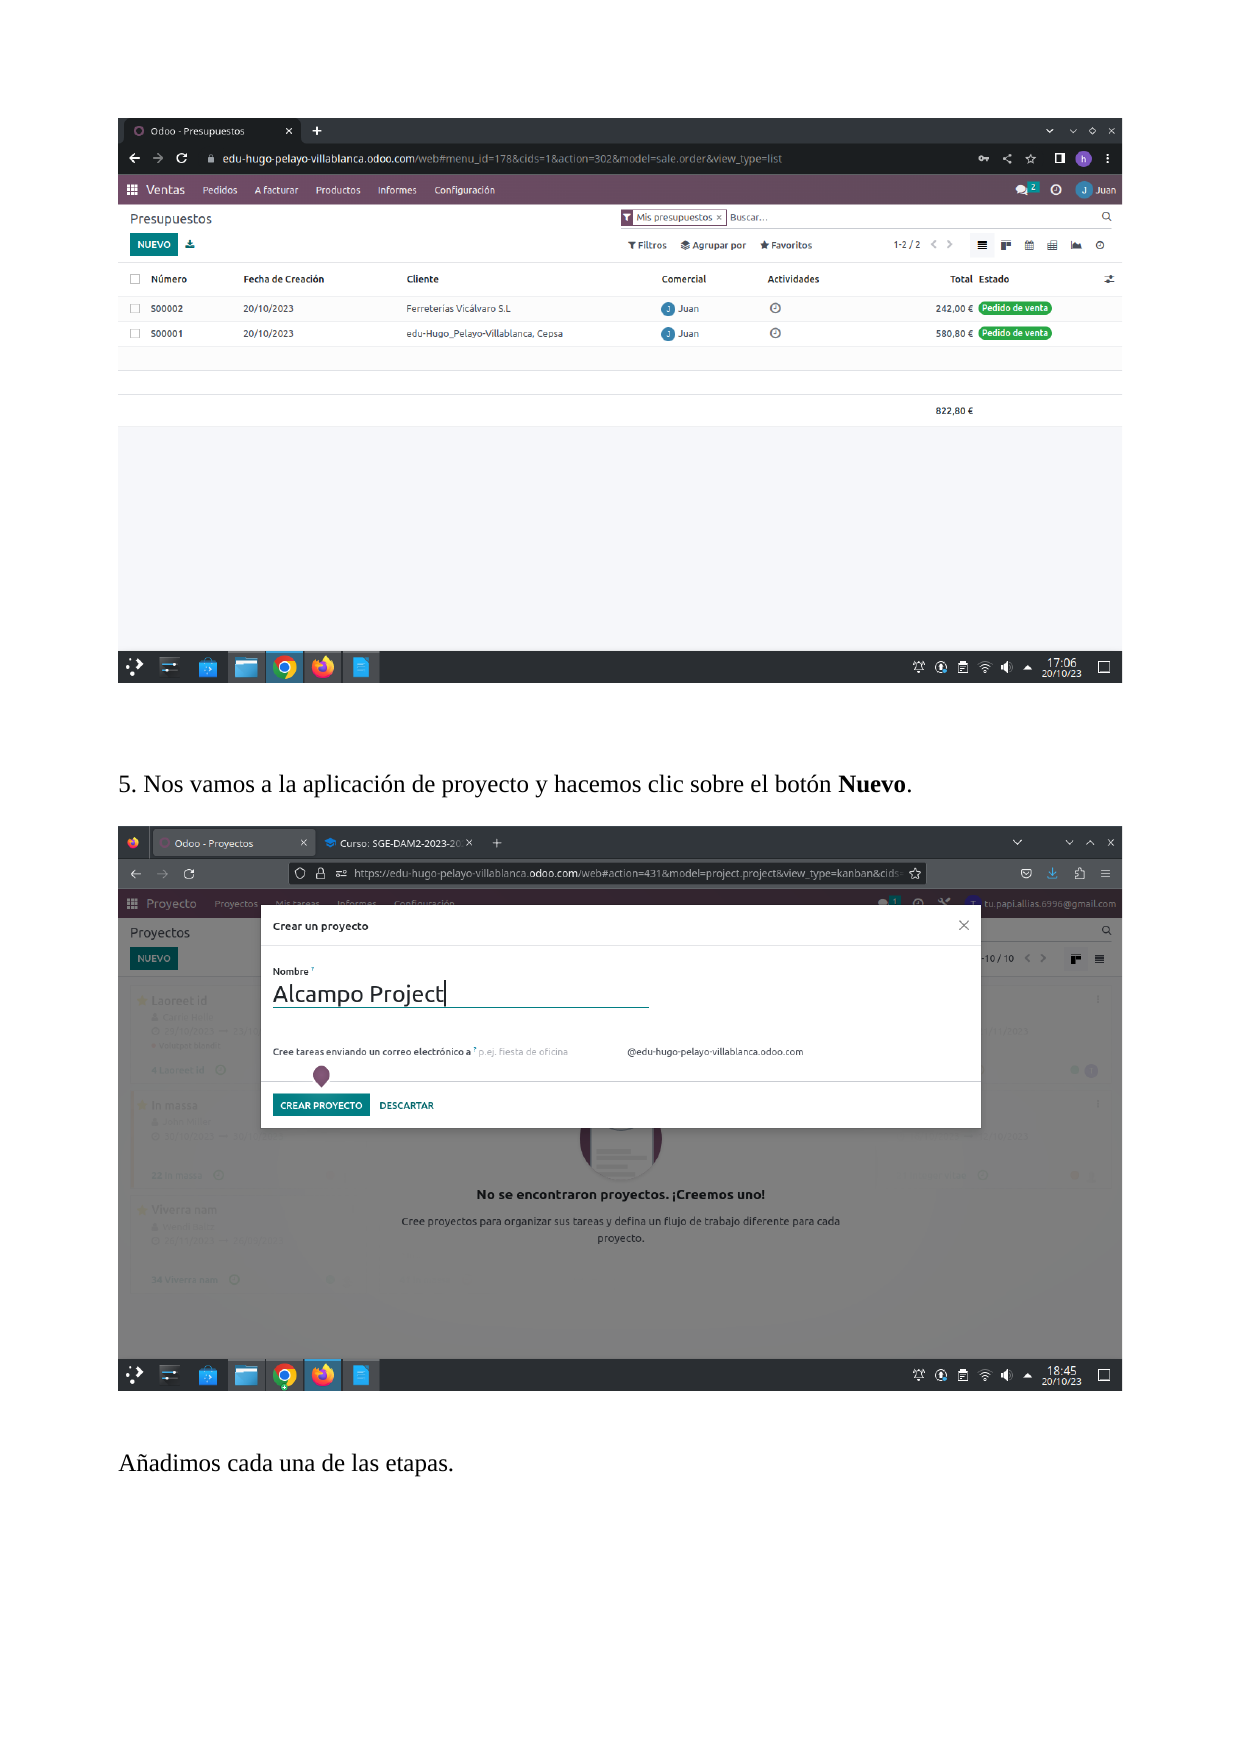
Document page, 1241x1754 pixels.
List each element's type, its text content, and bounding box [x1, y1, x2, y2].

picture [118, 826, 1123, 1391]
picture [118, 118, 1123, 683]
text 5. Nos vamos a la aplicación de proyecto y hacemos clic sobre el botón Nuevo. [118, 769, 1122, 797]
text Añadimos cada una de las etapas. [118, 1448, 1122, 1477]
